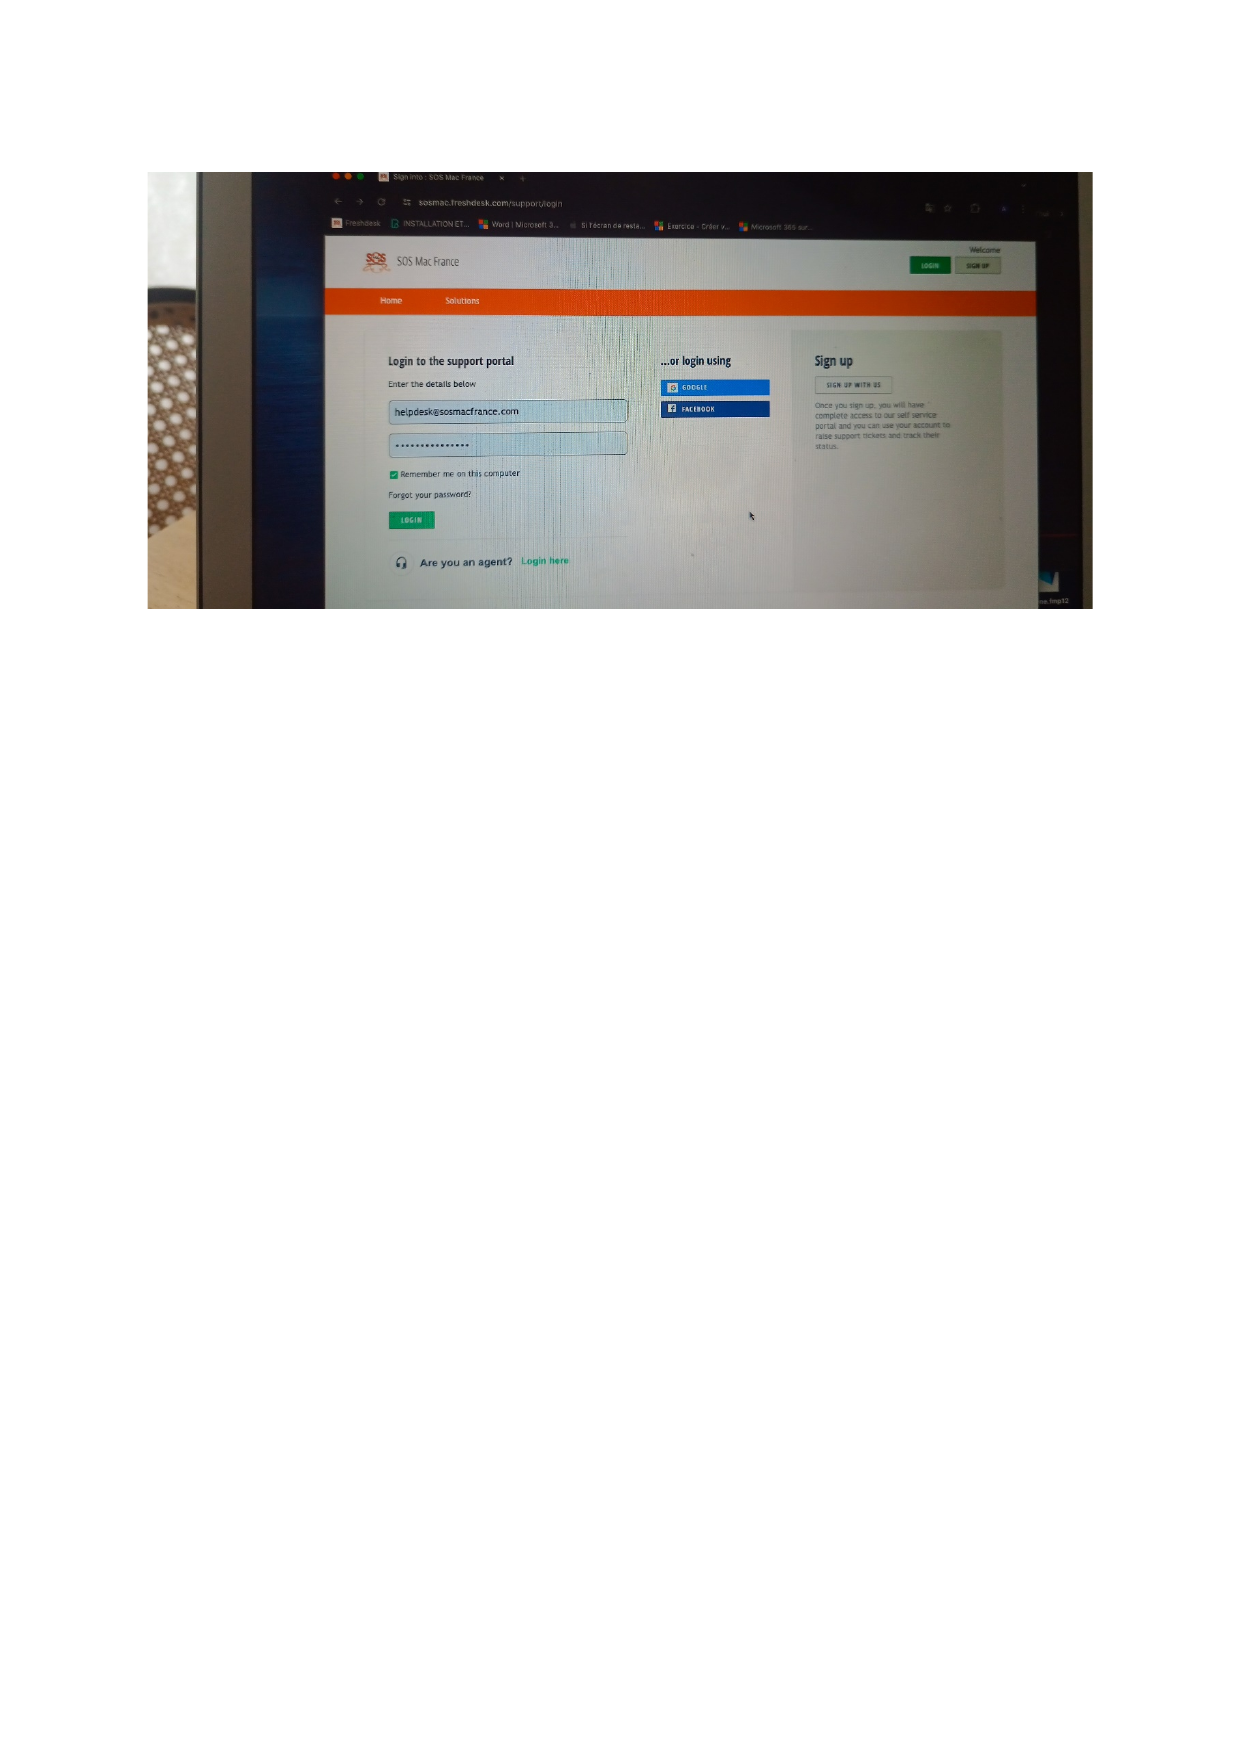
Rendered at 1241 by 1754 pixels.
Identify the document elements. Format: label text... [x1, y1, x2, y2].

text On va devoir s’authentifier, on sera redirigé vers une deuxième fenêtre où on va se réauthentifier : [148, 148, 1093, 172]
